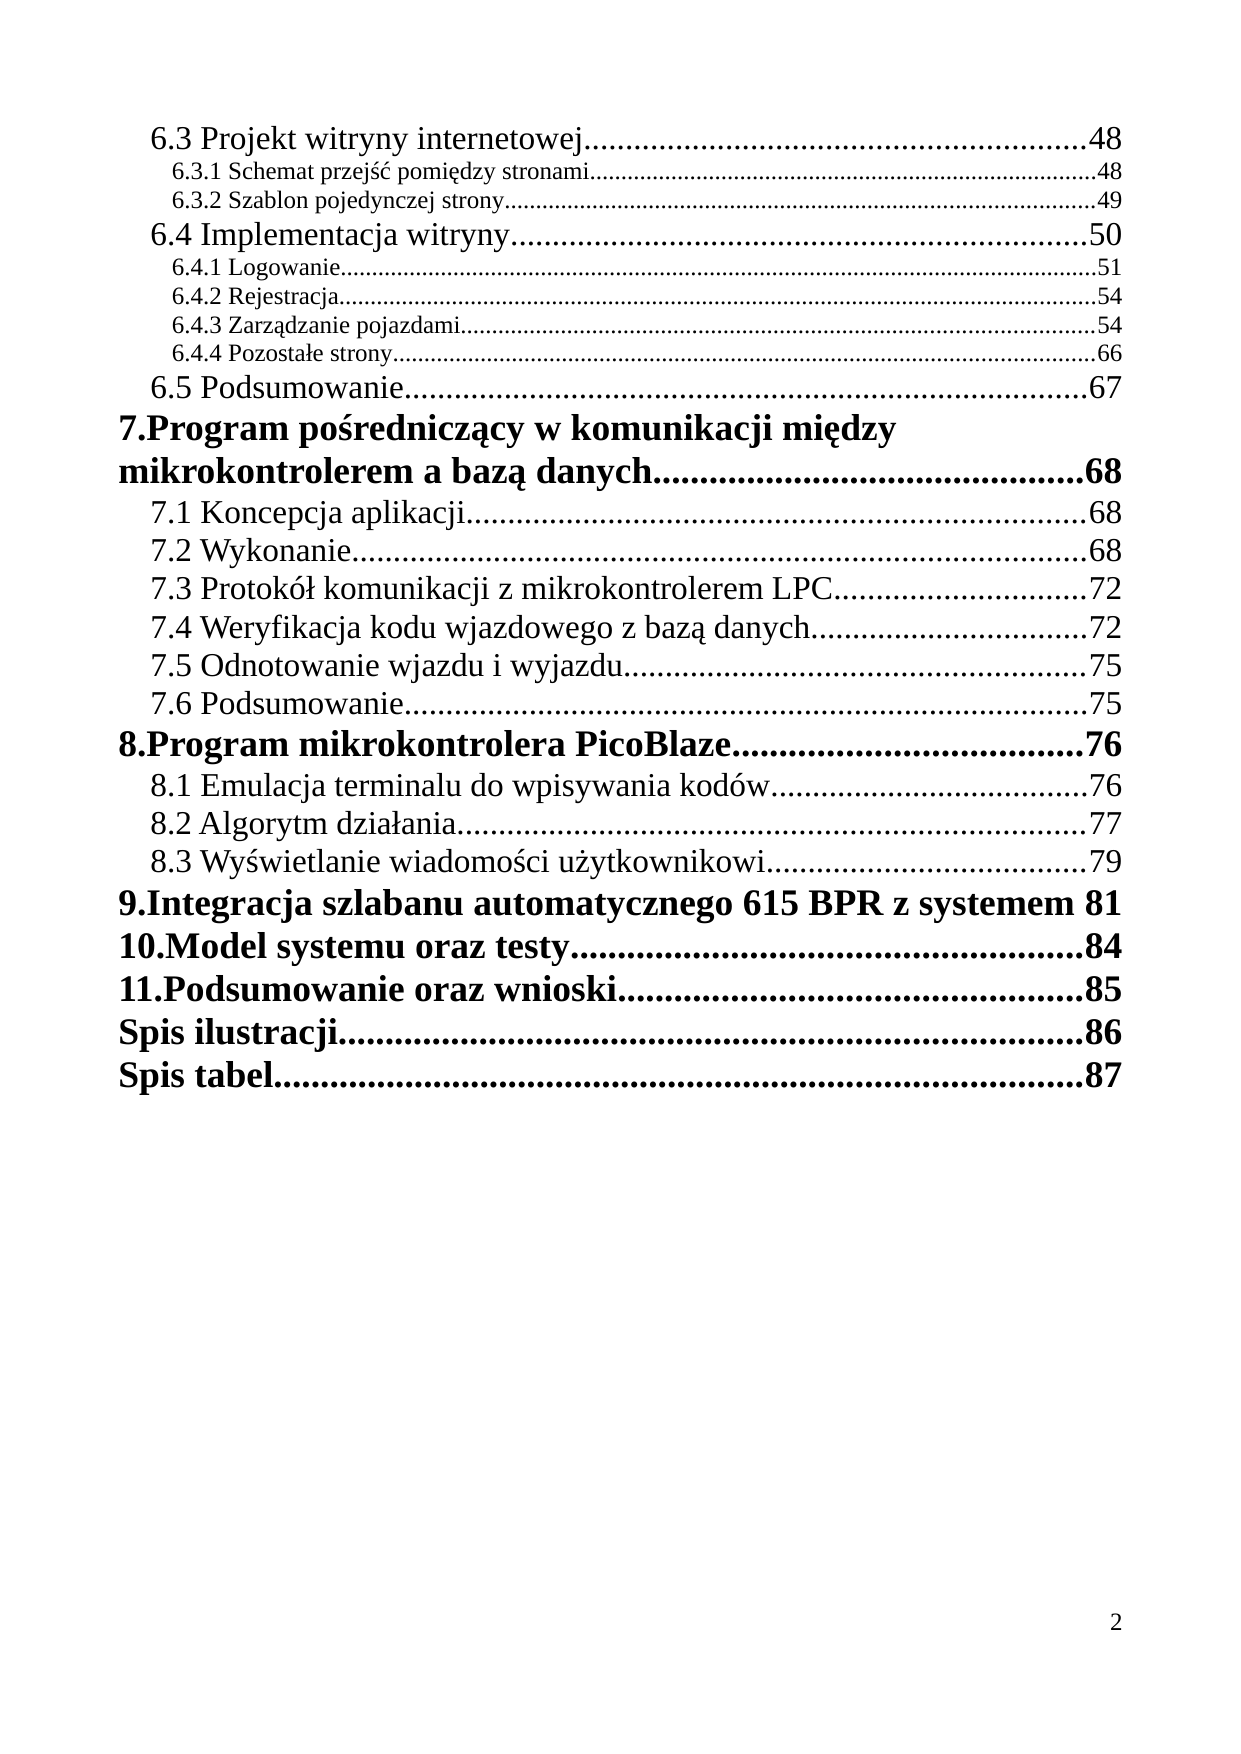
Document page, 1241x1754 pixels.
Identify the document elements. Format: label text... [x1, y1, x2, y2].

text 6.3.2 Szablon pojedynczej strony 49 [118, 185, 1122, 214]
text Spis tabel 87 [118, 1052, 1122, 1096]
text 9.Integracja szlabanu automatycznego 615 BPR z systemem 81 [118, 880, 1122, 923]
text 6.4.1 Logowanie 51 [118, 252, 1122, 281]
text 6.3 Projekt witryny internetowej 48 [118, 118, 1122, 156]
text 7.2 Wykonanie 68 [118, 530, 1122, 568]
text 7.1 Koncepcja aplikacji 68 [118, 492, 1122, 530]
text 7.3 Protokół komunikacji z mikrokontrolerem LPC 72 [118, 568, 1122, 607]
text 7.Program pośredniczący w komunikacji między mikrokontrolerem a bazą danych 68 [118, 406, 1122, 492]
text Spis ilustracji 86 [118, 1009, 1122, 1052]
text 11.Podsumowanie oraz wnioski 85 [118, 966, 1122, 1009]
text 6.5 Podsumowanie 67 [118, 367, 1122, 406]
text 6.4.3 Zarządzanie pojazdami 54 [118, 310, 1122, 338]
text 6.4.2 Rejestracja 54 [118, 281, 1122, 310]
text 8.3 Wyświetlanie wiadomości użytkownikowi 79 [118, 842, 1122, 880]
text 6.3.1 Schemat przejść pomiędzy stronami 48 [118, 156, 1122, 185]
text 7.4 Weryfikacja kodu wjazdowego z bazą danych 72 [118, 607, 1122, 645]
text 8.2 Algorytm działania 77 [118, 803, 1122, 842]
text 8.Program mikrokontrolera PicoBlaze 76 [118, 722, 1122, 765]
text 6.4 Implementacja witryny 50 [118, 214, 1122, 252]
text 10.Model systemu oraz testy 84 [118, 923, 1122, 966]
text 8.1 Emulacja terminalu do wpisywania kodów 76 [118, 765, 1122, 803]
text 7.6 Podsumowanie 75 [118, 683, 1122, 722]
text 6.4.4 Pozostałe strony 66 [118, 338, 1122, 367]
text 7.5 Odnotowanie wjazdu i wyjazdu 75 [118, 645, 1122, 683]
